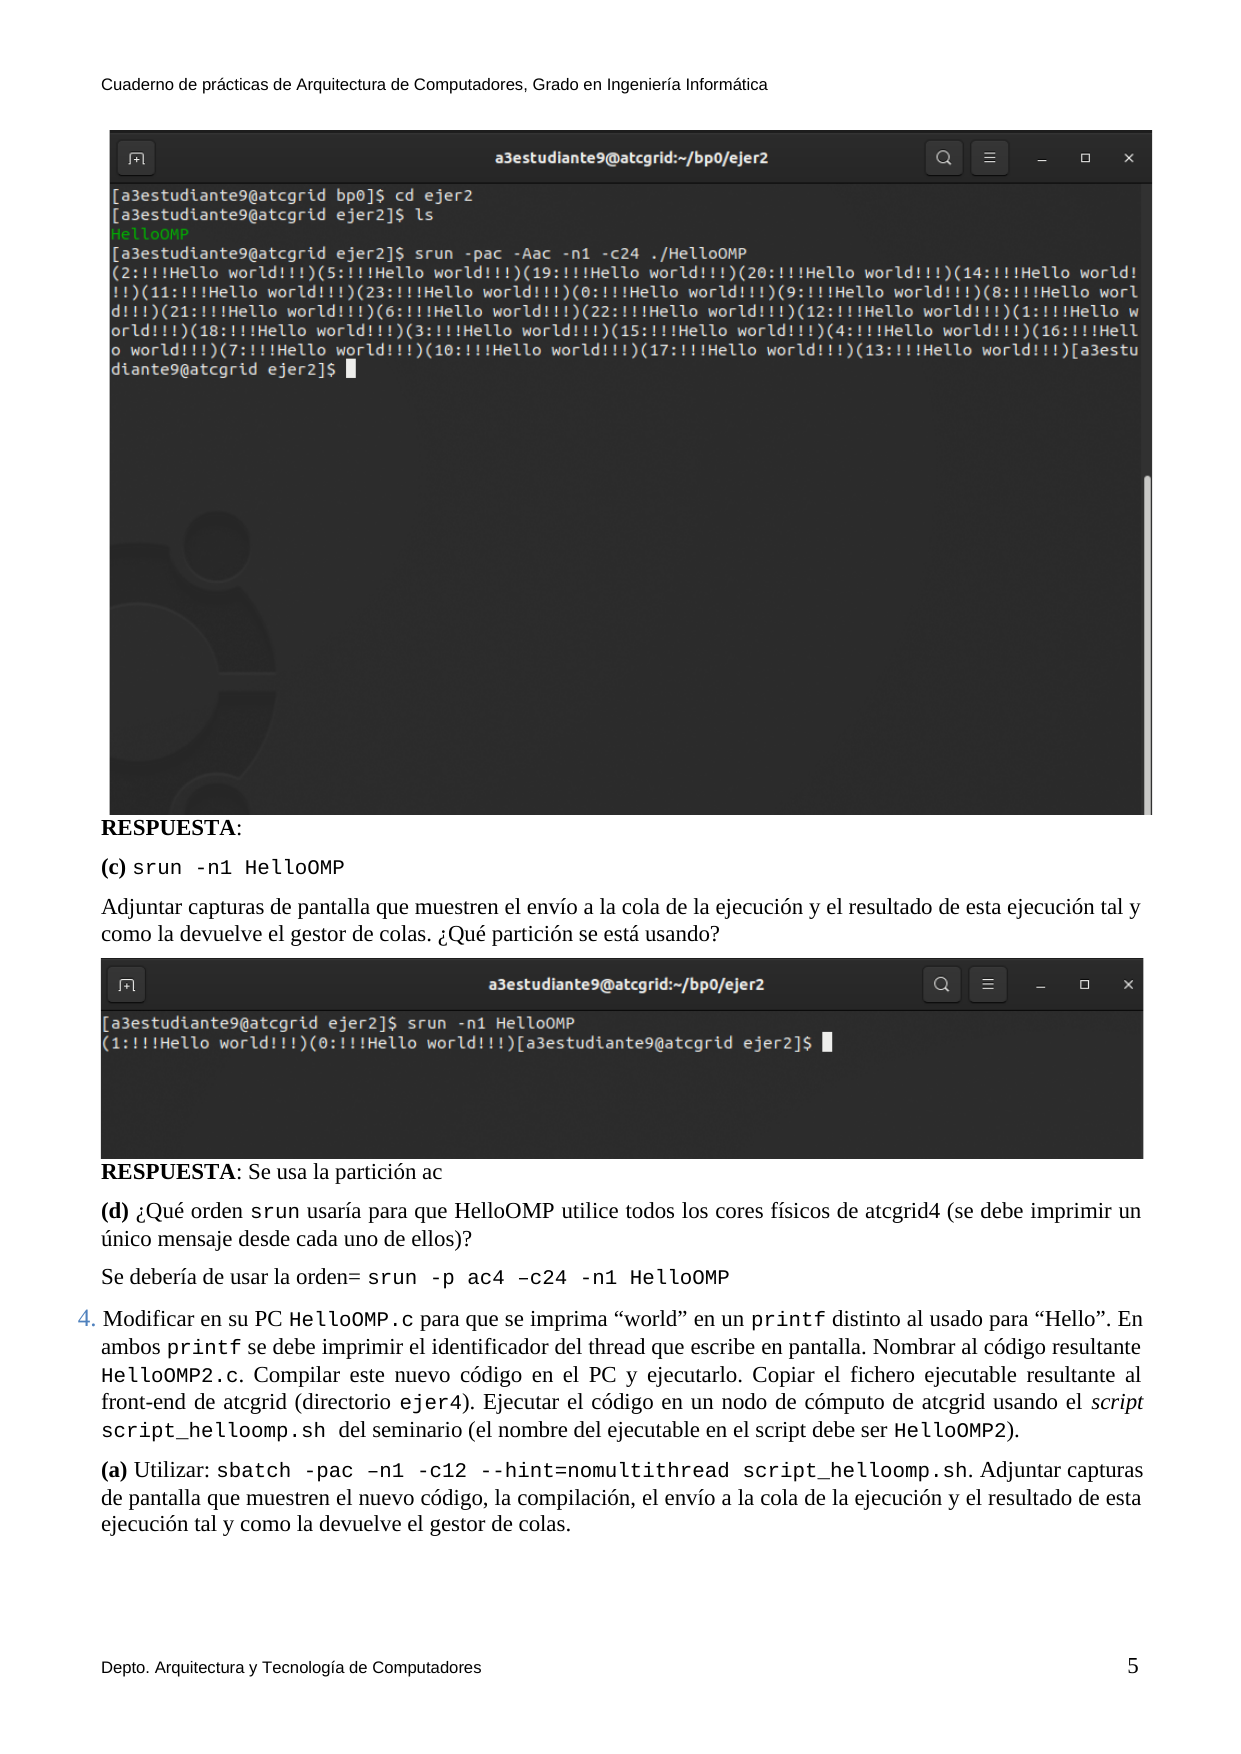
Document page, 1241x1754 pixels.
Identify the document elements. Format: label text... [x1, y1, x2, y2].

picture [109, 130, 1153, 815]
text (c) srun -n1 HelloOMP [101, 853, 1143, 881]
text Se debería de usar la orden= srun -p ac4 –c24 -n1 HelloOMP [101, 1263, 1143, 1291]
picture [100, 958, 1144, 1159]
list RESPUESTA: Se usa la partición ac [101, 1159, 1143, 1184]
list RESPUESTA: [101, 121, 1143, 841]
text Adjuntar capturas de pantalla que muestren el envío a la cola de la ejecución y el resultado de esta ejecución tal y como la devuelve el gestor de colas. ¿Qué partición se está usando? [101, 893, 1143, 946]
list Modificar en su PC HelloOMP.c para que se imprima “world” en un printf distinto al usado para “Hello”. En ambos printf se debe imprimir el identificador del thread que escribe en pantalla. Nombrar al código resultante HelloOMP2.c. Compilar este nuevo código en el PC y ejecutarlo. Copiar el fichero ejecutable resultante al front-end de atcgrid (directorio ejer4). Ejecutar el código en un nodo de cómputo de atcgrid usando el script script_helloomp.sh del seminario (el nombre del ejecutable en el script debe ser HelloOMP2). [71, 1303, 1143, 1443]
list (d) ¿Qué orden srun usaría para que HelloOMP utilice todos los cores físicos de atcgrid4 (se debe imprimir un único mensaje desde cada uno de ellos)? [101, 1197, 1143, 1251]
text (a) Utilizar: sbatch -pac –n1 -c12 --hint=nomultithread script_helloomp.sh. Adjuntar capturas de pantalla que muestren el nuevo código, la compilación, el envío a la cola de la ejecución y el resultado de esta ejecución tal y como la devuelve el gestor de colas. [101, 1456, 1143, 1536]
